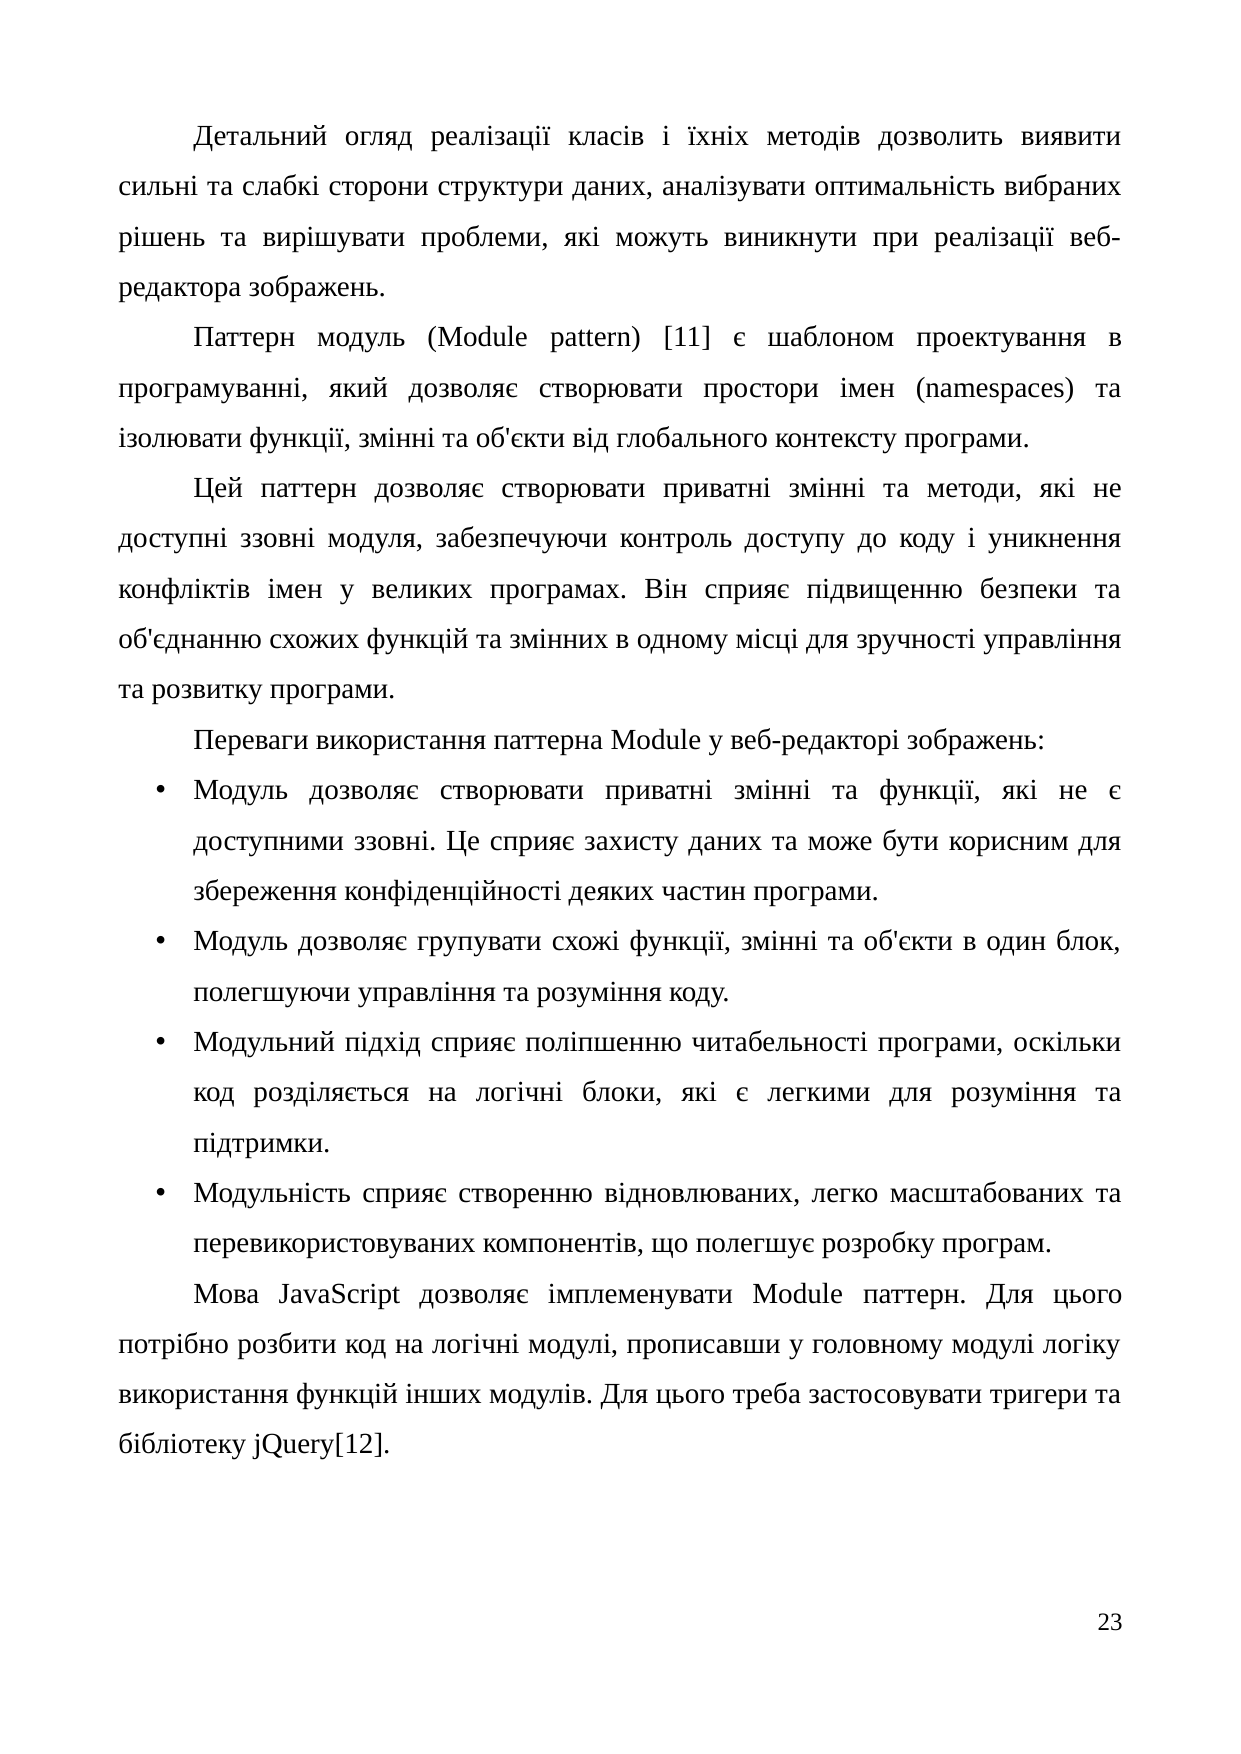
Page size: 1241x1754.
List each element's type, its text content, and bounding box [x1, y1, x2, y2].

list Модульний підхід сприяє поліпшенню читабельності програми, оскільки код розділяється на логічні блоки, які є легкими для розуміння та підтримки. [156, 1024, 1122, 1158]
list Модуль дозволяє групувати схожі функції, змінні та об'єкти в один блок, полегшуючи управління та розуміння коду. [156, 923, 1122, 1007]
text Переваги використання паттерна Module у веб-редакторі зображень: [118, 722, 1122, 755]
text Мова JavaScript дозволяє імплеменувати Module паттерн. Для цього потрібно розбити код на логічні модулі, прописавши у головному модулі логіку використання функцій інших модулів. Для цього треба застосовувати тригери та бібліотеку jQuery[12]. [118, 1276, 1122, 1460]
text Детальний огляд реалізації класів і їхніх методів дозволить виявити сильні та слабкі сторони структури даних, аналізувати оптимальність вибраних рішень та вирішувати проблеми, які можуть виникнути при реалізації веб-редактора зображень. [118, 118, 1122, 303]
list Модуль дозволяє створювати приватні змінні та функції, які не є доступними ззовні. Це сприяє захисту даних та може бути корисним для збереження конфіденційності деяких частин програми. [156, 772, 1122, 906]
list Модульність сприяє створенню відновлюваних, легко масштабованих та перевикористовуваних компонентів, що полегшує розробку програм. [156, 1175, 1122, 1259]
text Цей паттерн дозволяє створювати приватні змінні та методи, які не доступні ззовні модуля, забезпечуючи контроль доступу до коду і уникнення конфліктів імен у великих програмах. Він сприяє підвищенню безпеки та об'єднанню схожих функцій та змінних в одному місці для зручності управління та розвитку програми. [118, 470, 1122, 705]
text Паттерн модуль (Module pattern) [11] є шаблоном проектування в програмуванні, який дозволяє створювати простори імен (namespaces) та ізолювати функції, змінні та об'єкти від глобального контексту програми. [118, 319, 1122, 453]
